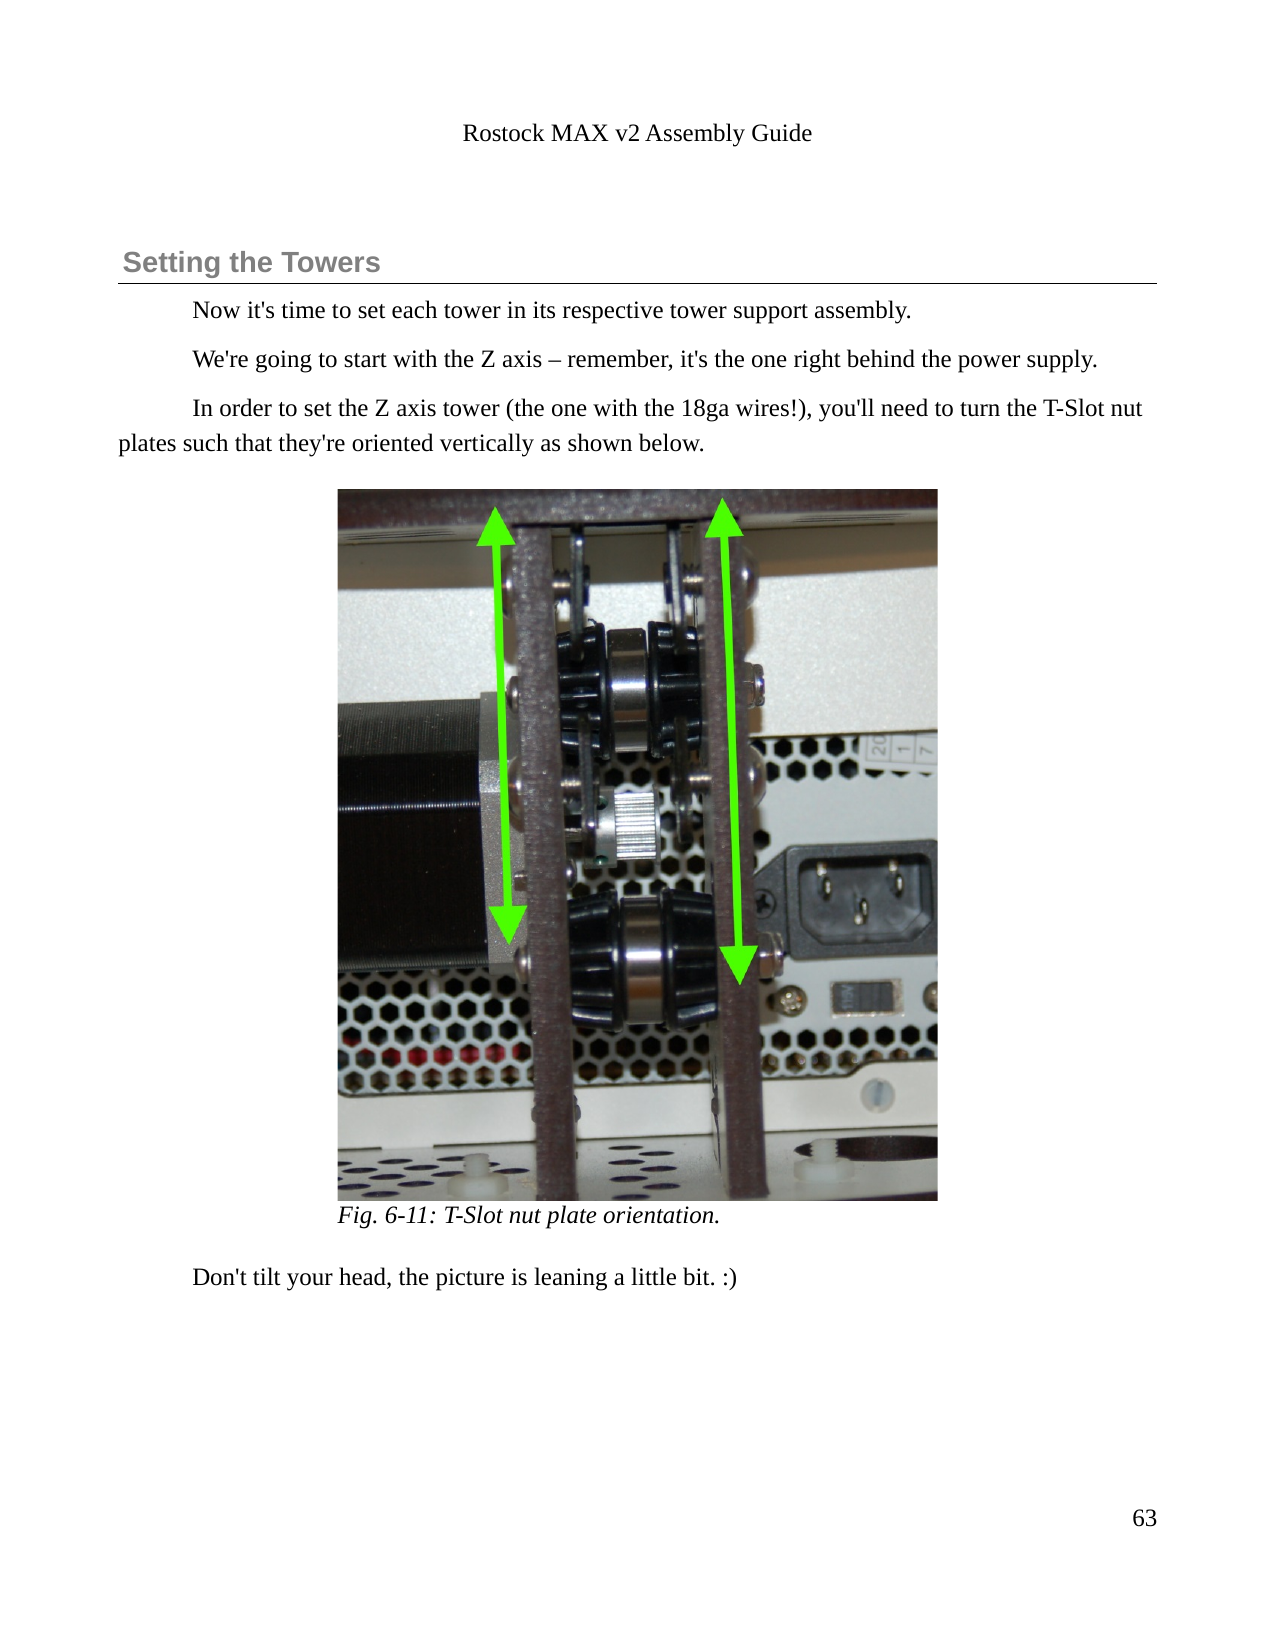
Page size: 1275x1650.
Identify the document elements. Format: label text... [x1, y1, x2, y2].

text Fig. 6-11: T-Slot nut plate orientation. [337, 1201, 937, 1229]
text Now it's time to set each tower in its respective tower support assembly. [118, 295, 1157, 324]
picture [337, 489, 938, 1201]
subtitle Setting the Towers [118, 241, 1157, 283]
text Don't tilt your head, the picture is leaning a little bit. :) [118, 1262, 1157, 1291]
text In order to set the Z axis tower (the one with the 18ga wires!), you'll need to turn the T-Slot nut plates such that they're oriented vertically as shown below. [118, 393, 1157, 457]
text We're going to start with the Z axis – remember, it's the one right behind the power supply. [118, 344, 1157, 373]
